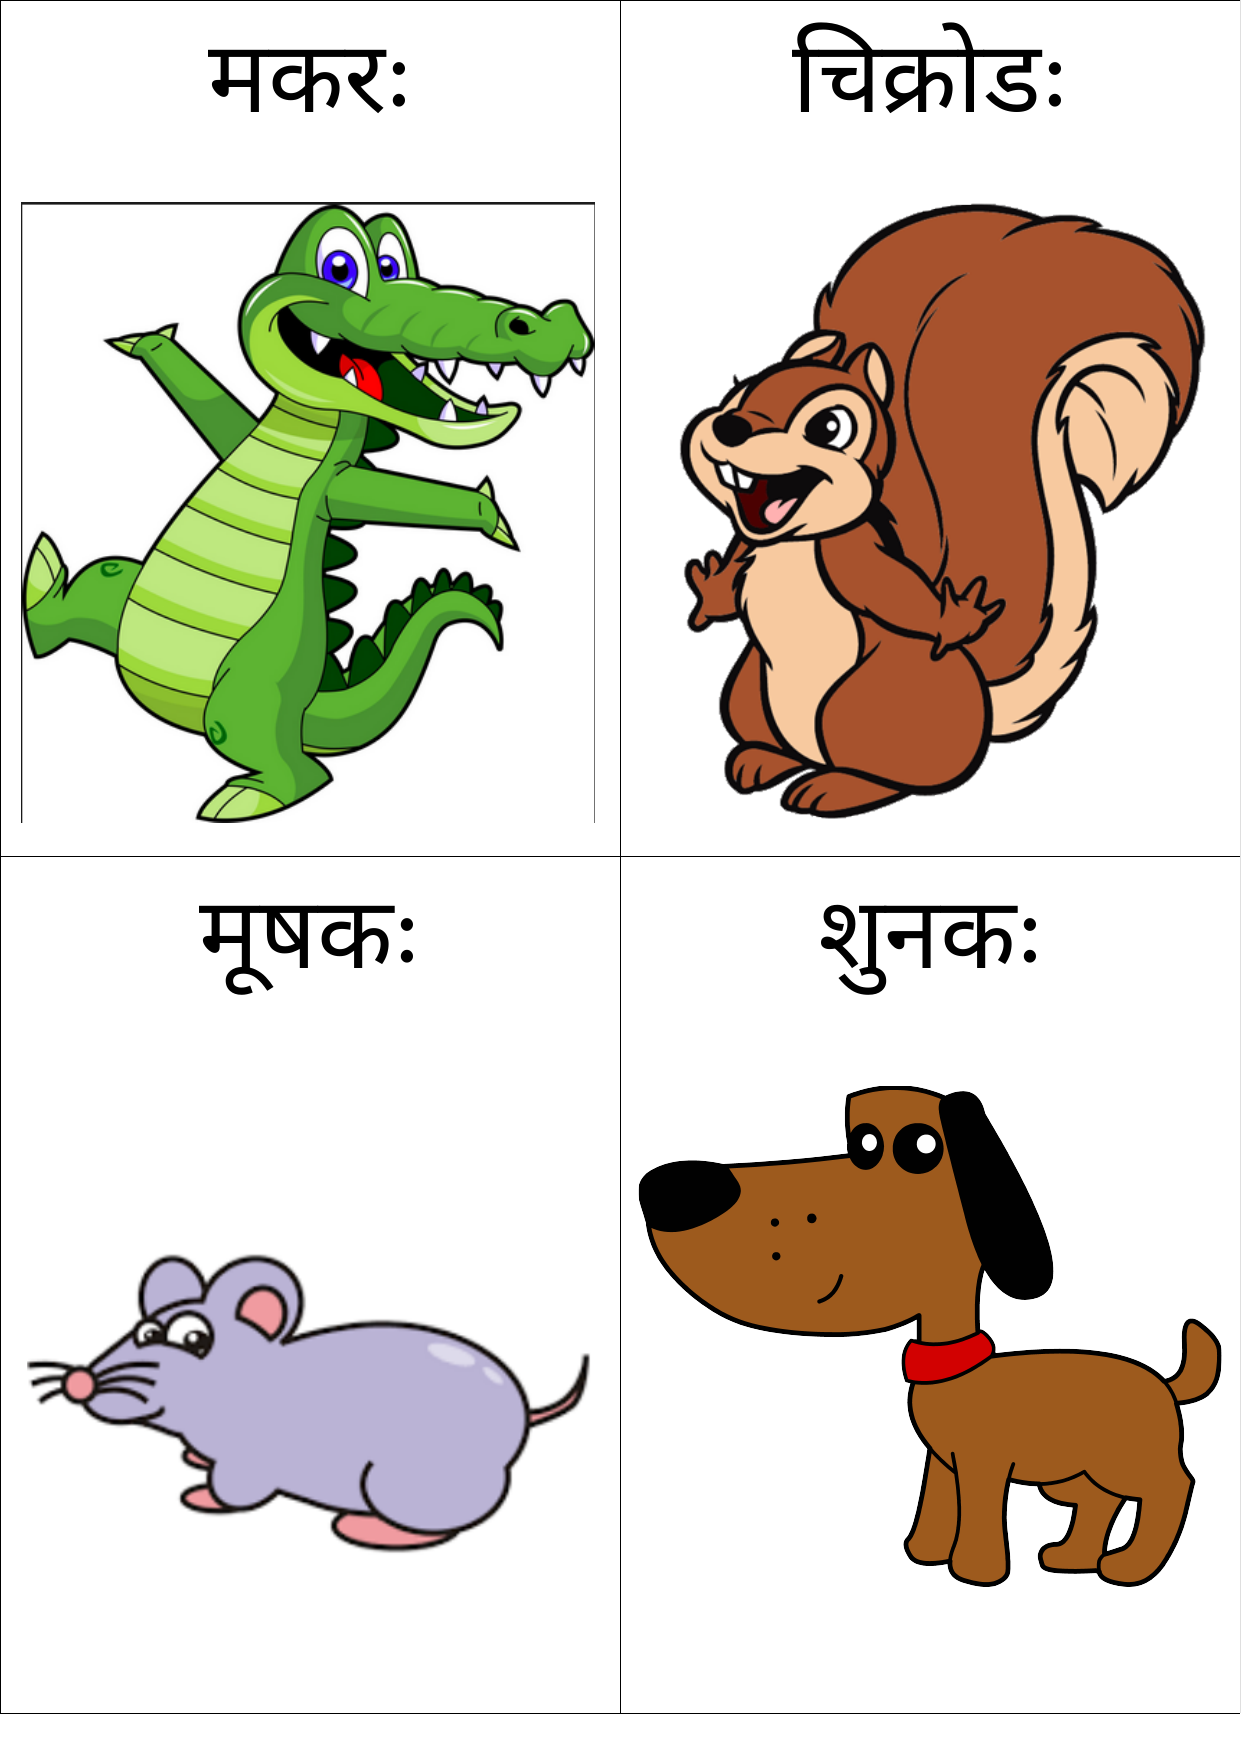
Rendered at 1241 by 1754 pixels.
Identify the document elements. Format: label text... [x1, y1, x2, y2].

picture [666, 191, 1221, 837]
table_cell मकरः [1, 1, 620, 856]
table_cell मूषकः [1, 857, 620, 1712]
picture [21, 202, 595, 823]
table_cell शुनकः [621, 857, 1240, 1712]
table_cell चिक्रोडः [621, 1, 1240, 856]
picture [638, 1086, 1222, 1587]
picture [27, 1147, 601, 1602]
